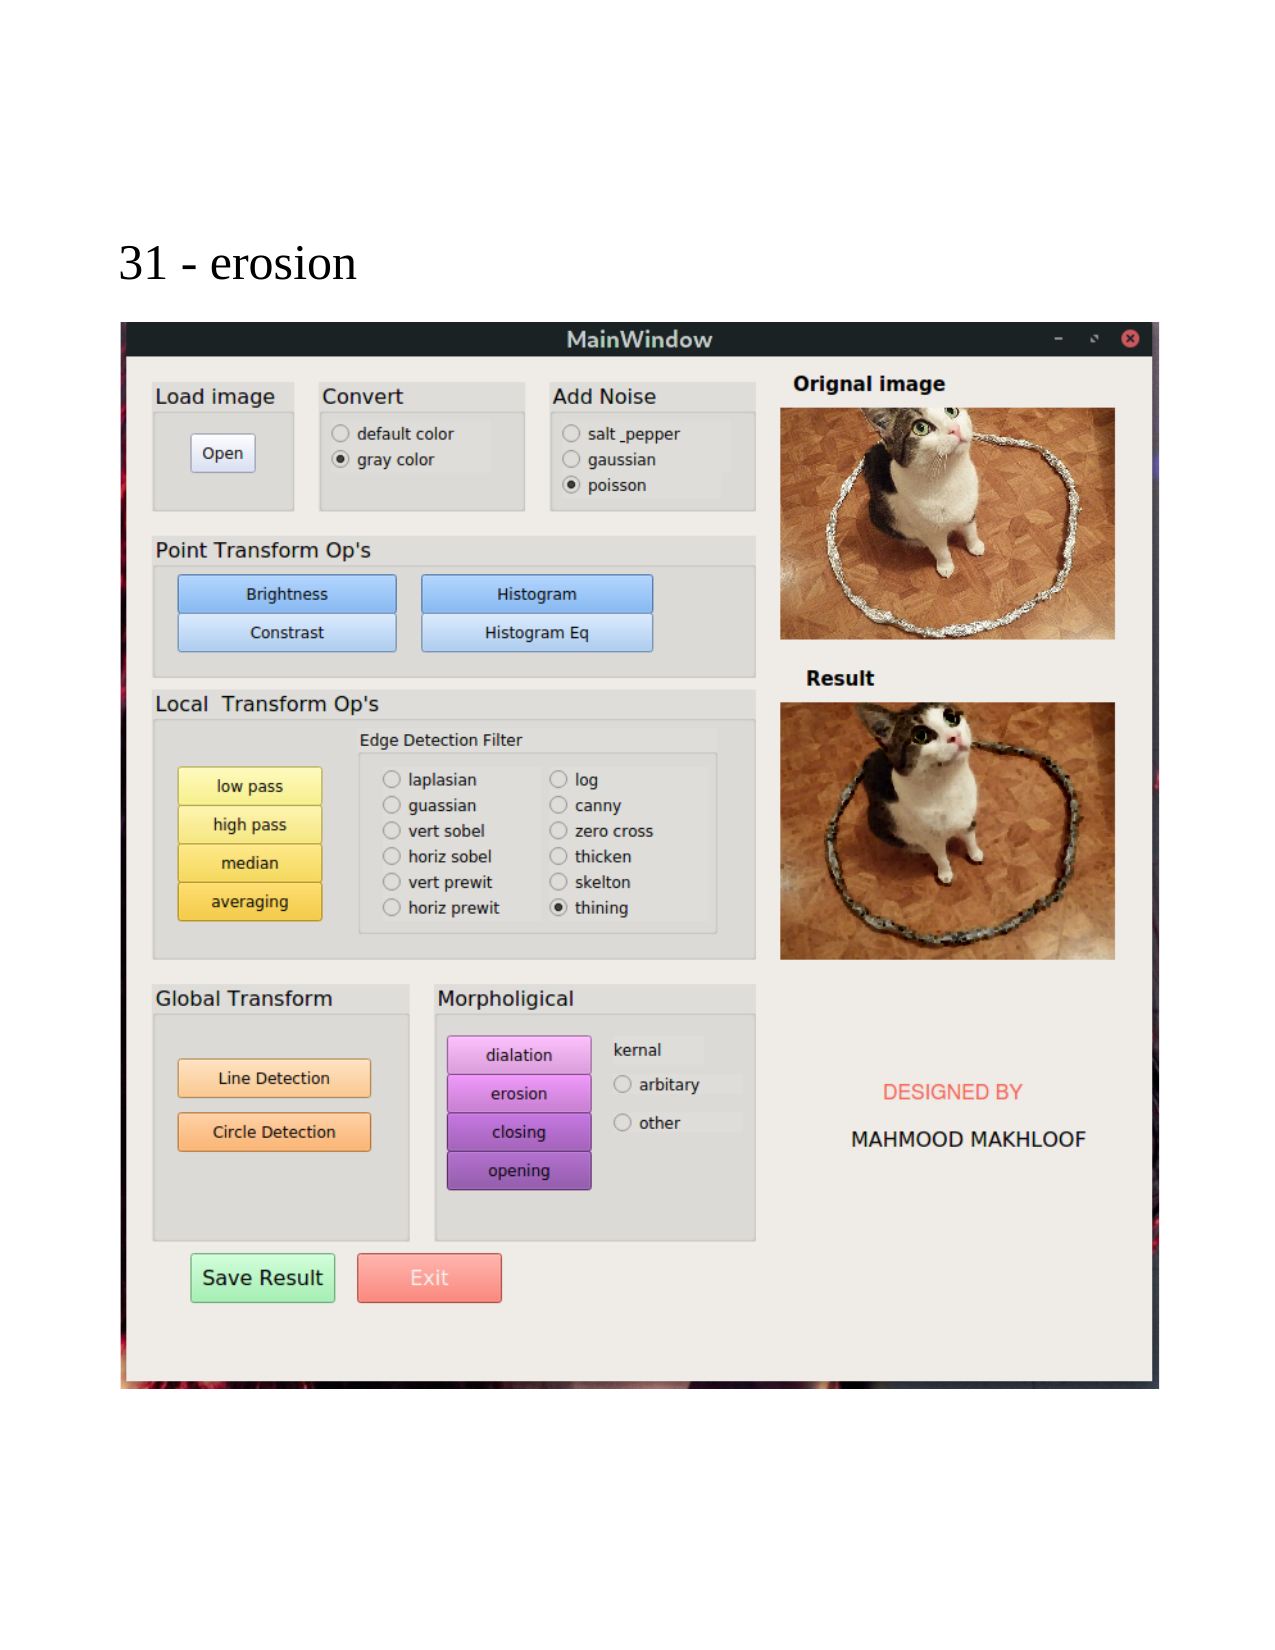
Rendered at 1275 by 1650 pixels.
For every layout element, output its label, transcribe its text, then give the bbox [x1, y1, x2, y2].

text 31 - erosion [118, 233, 1157, 291]
picture [120, 322, 1160, 1389]
